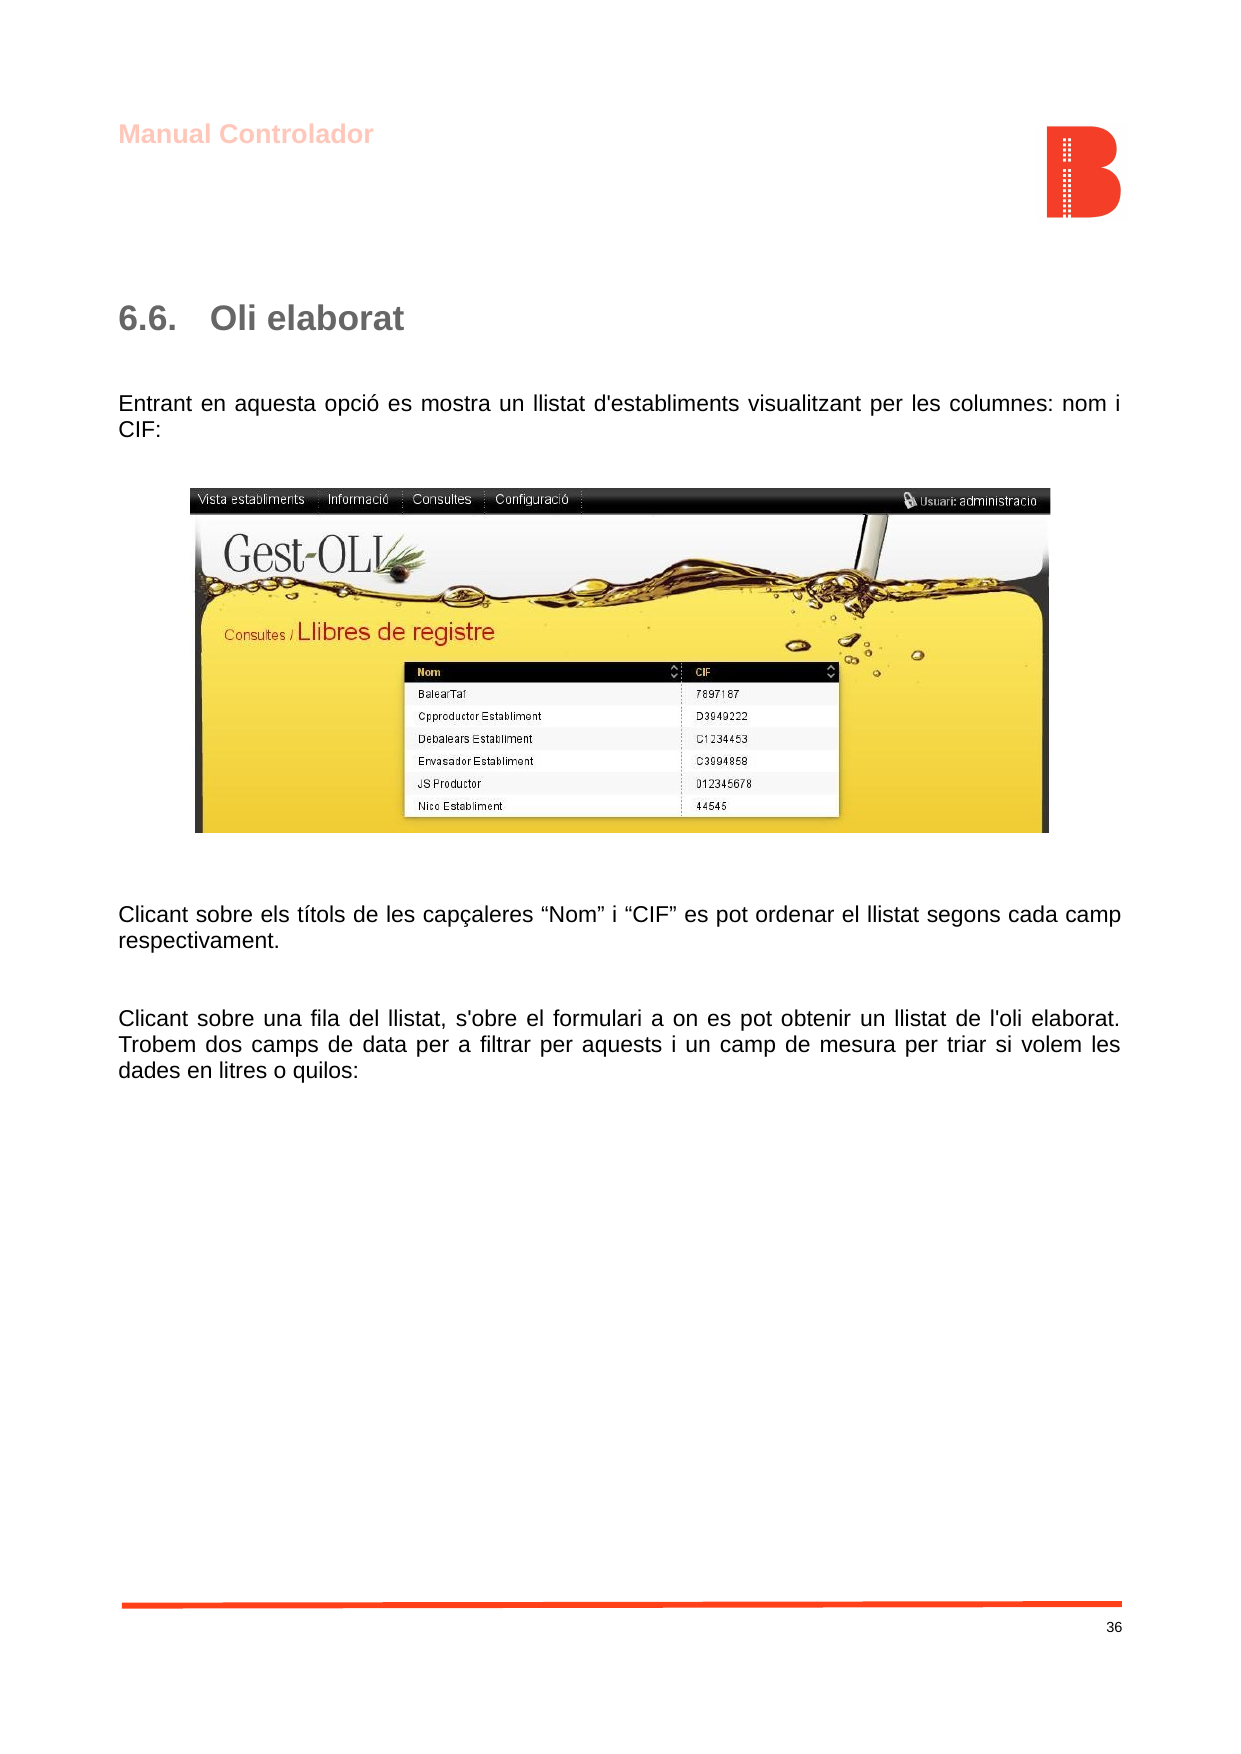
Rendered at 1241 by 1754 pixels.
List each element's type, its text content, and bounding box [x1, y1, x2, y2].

text Clicant sobre una fila del llistat, s'obre el formulari a on es pot obtenir un llistat de l'oli elaborat. Trobem dos camps de data per a filtrar per aquests i un camp de mesura per triar si volem les dades en litres o quilos: [118, 1004, 1122, 1084]
text Entrant en aquesta opció es mostra un llistat d'establiments visualitzant per les columnes: nom i CIF: [118, 390, 1122, 442]
picture [1036, 124, 1130, 221]
subtitle Oli elaborat [118, 298, 1122, 338]
picture [190, 488, 1051, 833]
text Clicant sobre els títols de les capçaleres “Nom” i “CIF” es pot ordenar el llistat segons cada camp respectivament. [118, 901, 1122, 953]
